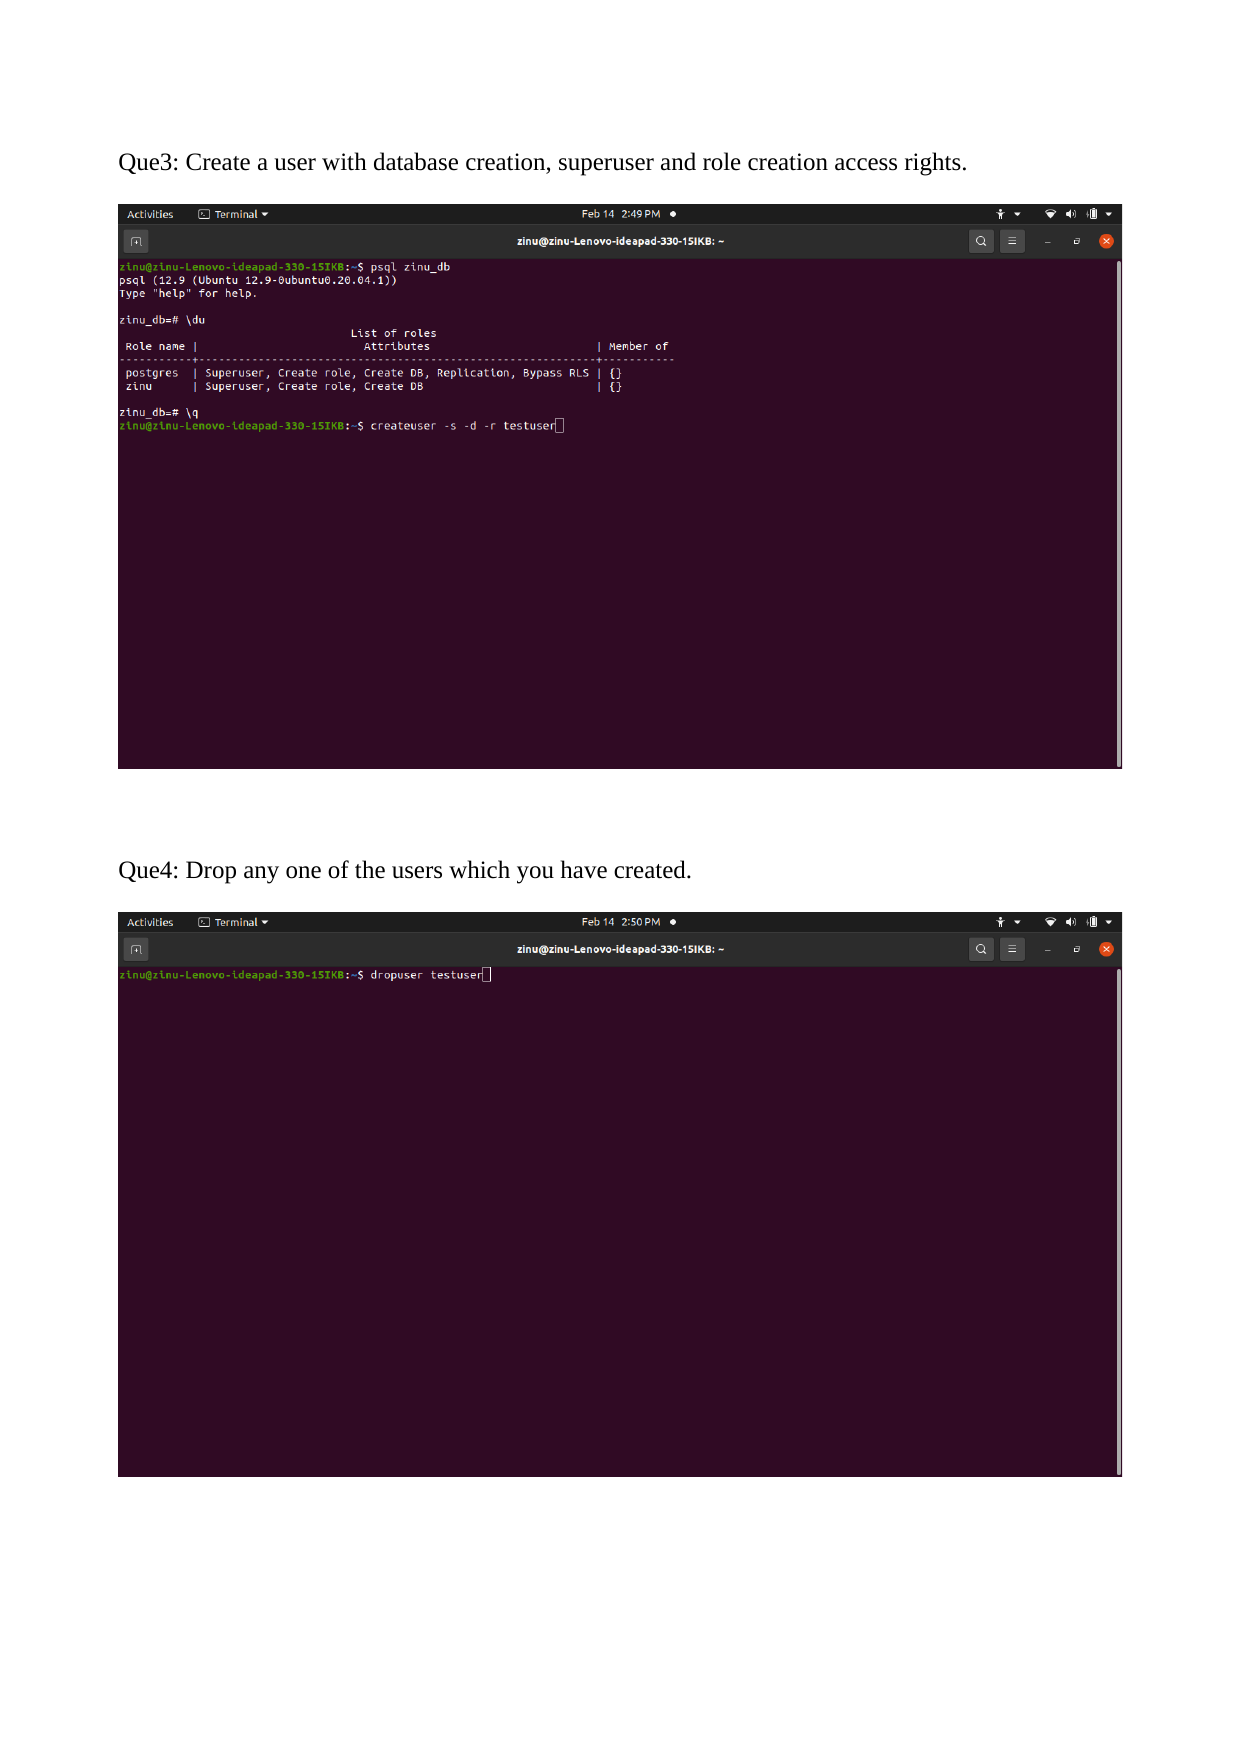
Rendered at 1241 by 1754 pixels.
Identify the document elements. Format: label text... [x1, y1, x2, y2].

picture [118, 204, 1123, 769]
text Que4: Drop any one of the users which you have created. [118, 855, 1122, 884]
picture [118, 912, 1123, 1477]
text Que3: Create a user with database creation, superuser and role creation access rights. [118, 147, 1122, 176]
